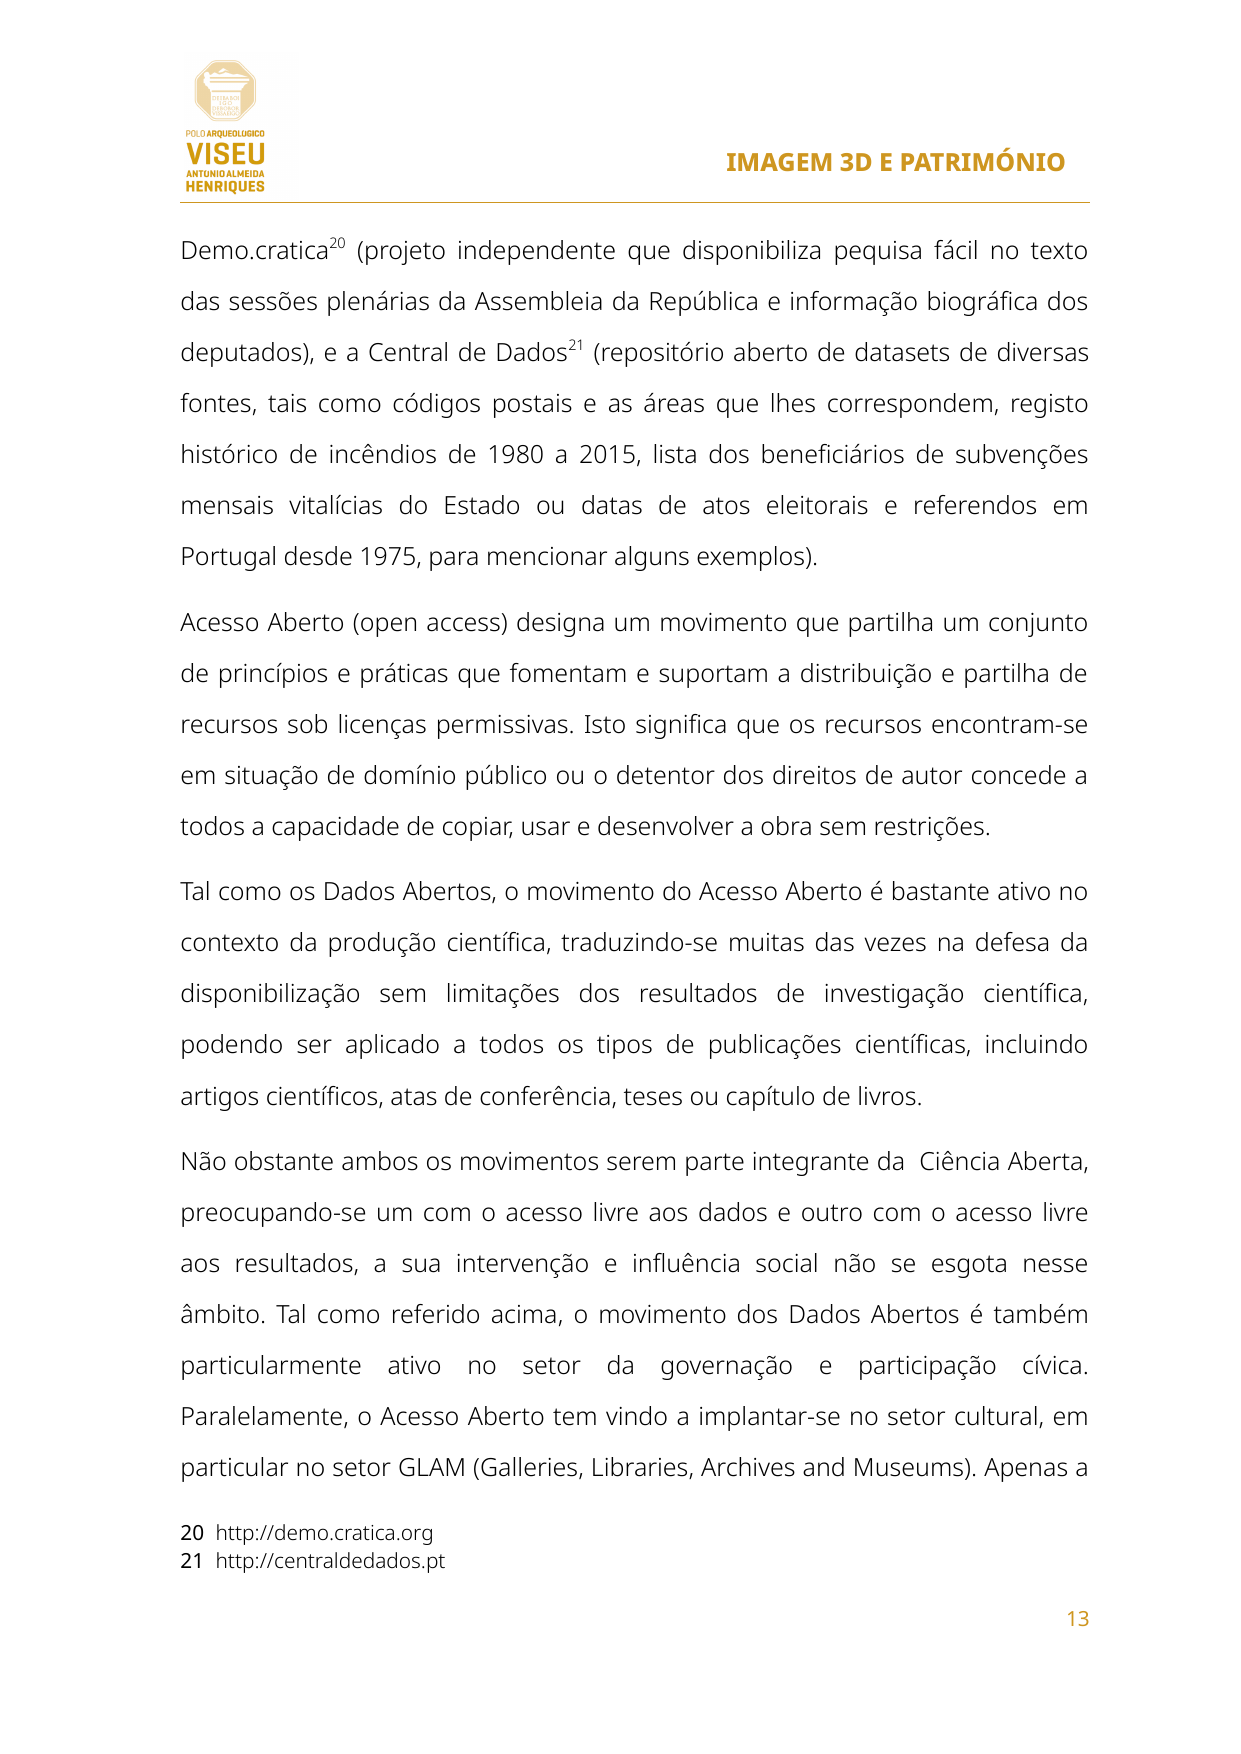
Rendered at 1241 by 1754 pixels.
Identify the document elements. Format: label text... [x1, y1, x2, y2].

text Não obstante ambos os movimentos serem parte integrante da Ciência Aberta, preocupando-se um com o acesso livre aos dados e outro com o acesso livre aos resultados, a sua intervenção e influência social não se esgota nesse âmbito. Tal como referido acima, o movimento dos Dados Abertos é também particularmente ativo no setor da governação e participação cívica. Paralelamente, o Acesso Aberto tem vindo a implantar-se no setor cultural, em particular no setor GLAM (Galleries, Libraries, Archives and Museums). Apenas a [180, 1144, 1090, 1484]
text Acesso Aberto (open access) designa um movimento que partilha um conjunto de princípios e práticas que fomentam e suportam a distribuição e partilha de recursos sob licenças permissivas. Isto significa que os recursos encontram-se em situação de domínio público ou o detentor dos direitos de autor concede a todos a capacidade de copiar, usar e desenvolver a obra sem restrições. [180, 604, 1090, 842]
text http://centraldedados.pt [180, 1547, 1090, 1575]
text O movimento dos Dados Abertos (open data) defende a ideia de que certos dados devem poder ser livremente utilizados, reutilizados e redistribuídos para qualquer fim. O movimento é bastante ativo no contexto da produção científica mas tem vindo a implantar-se noutros domínios, com iniciativas de particular interesse no setor cultural ou relacionadas com participação cívica e governo aberto (open government). A título de exemplo, e apenas no panorama nacional, refira-se os projetos Repositório de Dados Aberto em Portugal, Demo.cratica (projeto independente que disponibiliza pequisa fácil no texto das sessões plenárias da Assembleia da República e informação biográfica dos deputados), e a Central de Dados (repositório aberto de datasets de diversas fontes, tais como códigos postais e as áreas que lhes correspondem, registo histórico de incêndios de 1980 a 2015, lista dos beneficiários de subvenções mensais vitalícias do Estado ou datas de atos eleitorais e referendos em Portugal desde 1975, para mencionar alguns exemplos). [180, 232, 1090, 573]
text Tal como os Dados Abertos, o movimento do Acesso Aberto é bastante ativo no contexto da produção científica, traduzindo-se muitas das vezes na defesa da disponibilização sem limitações dos resultados de investigação científica, podendo ser aplicado a todos os tipos de publicações científicas, incluindo artigos científicos, atas de conferência, teses ou capítulo de livros. [180, 874, 1090, 1112]
text http://demo.cratica.org [180, 1518, 1090, 1547]
picture [183, 52, 299, 201]
